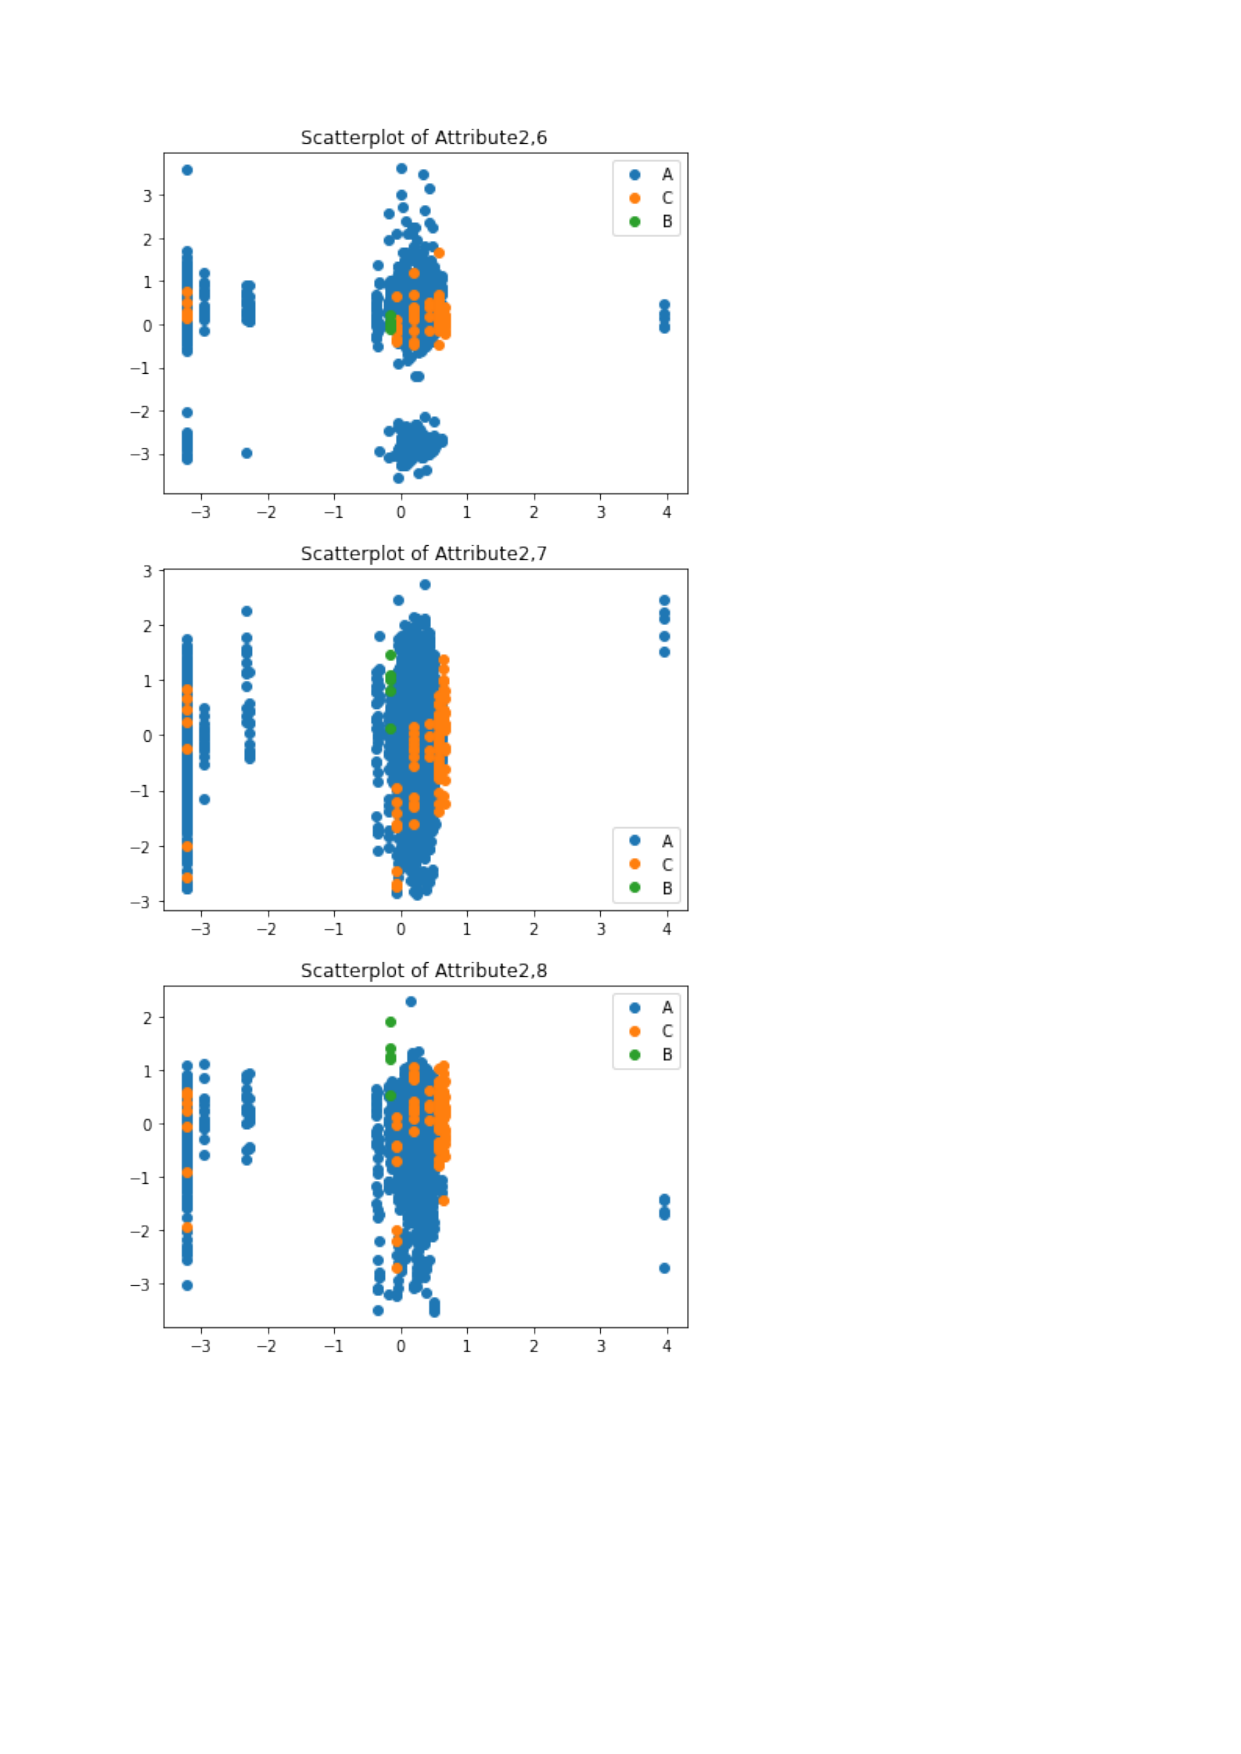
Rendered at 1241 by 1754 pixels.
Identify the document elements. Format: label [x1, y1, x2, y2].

picture [118, 118, 697, 531]
picture [118, 951, 697, 1365]
picture [118, 535, 697, 948]
